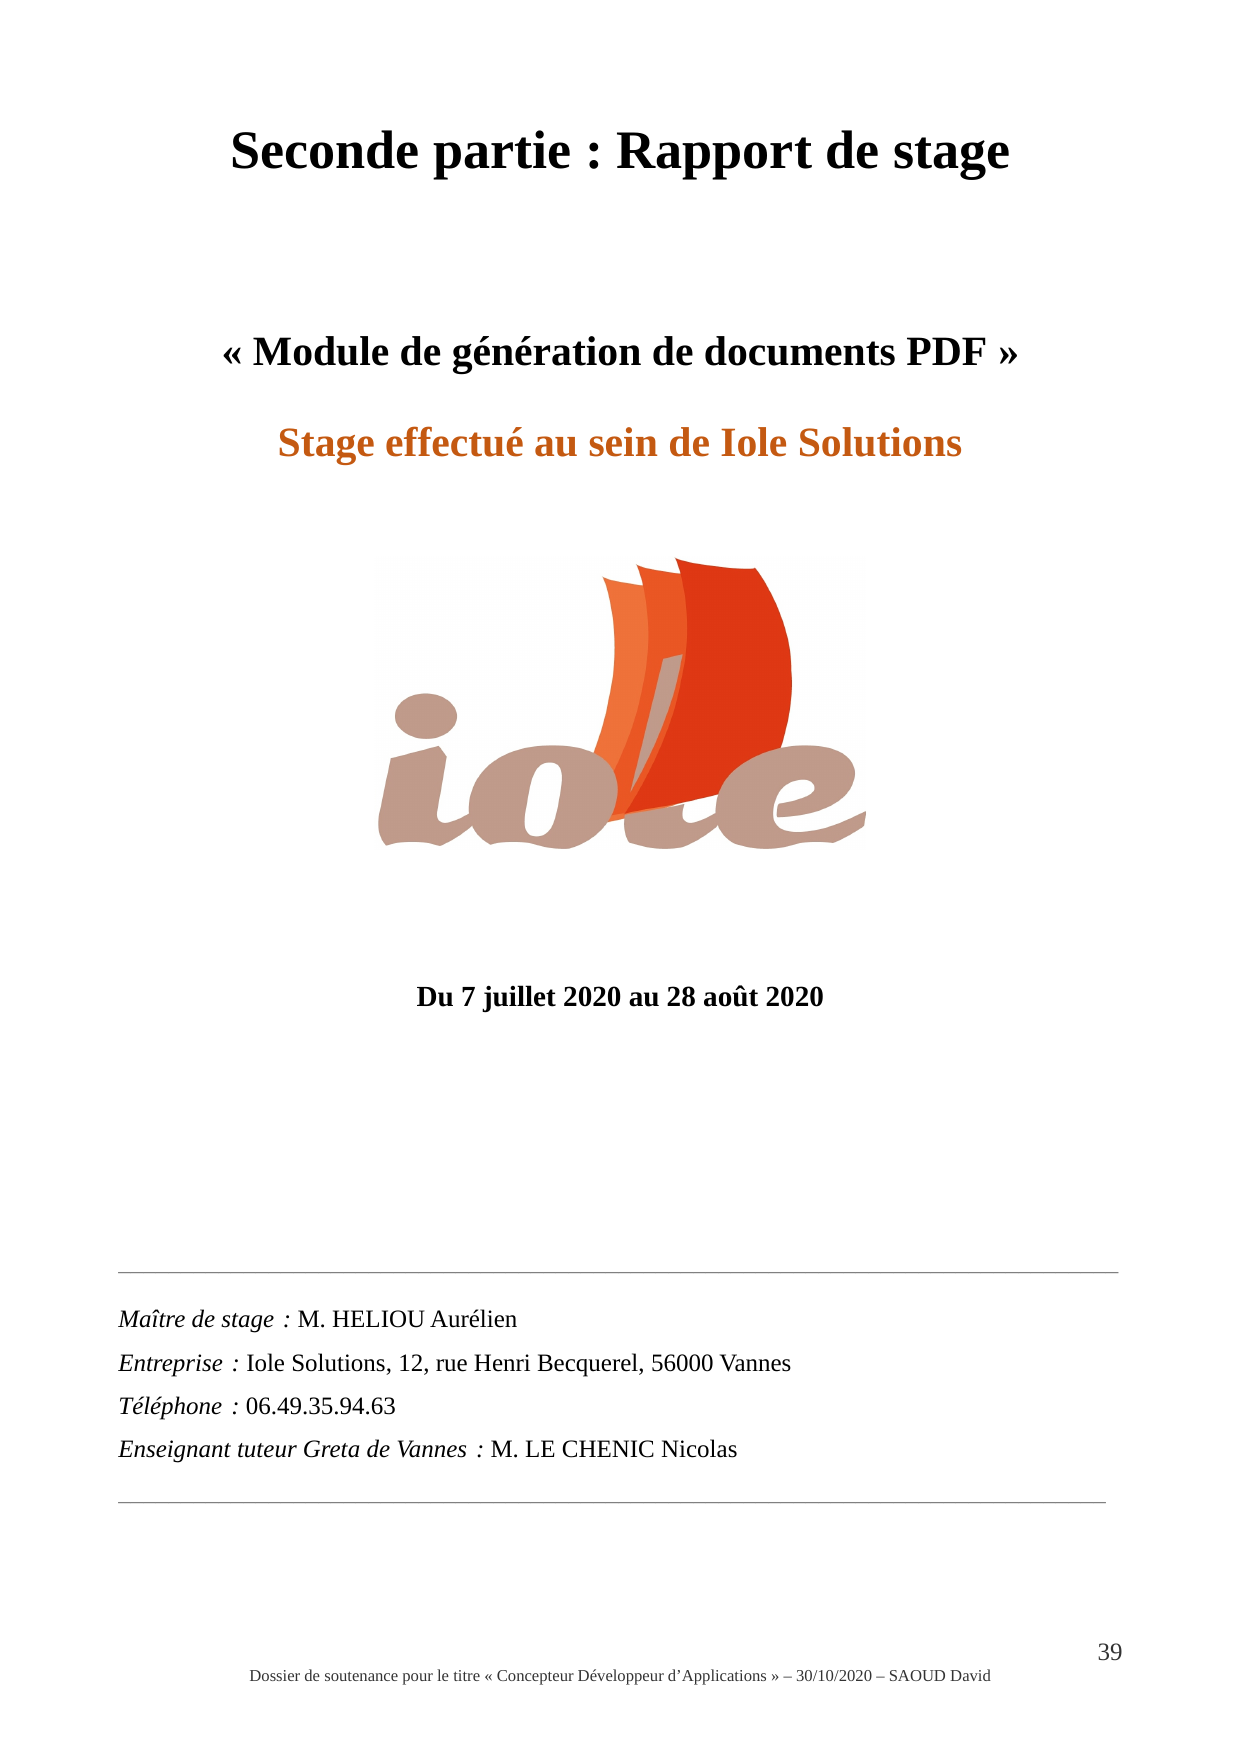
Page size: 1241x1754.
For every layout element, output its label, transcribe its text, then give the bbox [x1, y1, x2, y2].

picture [374, 556, 867, 850]
text Du 7 juillet 2020 au 28 août 2020 [118, 979, 1122, 1012]
text Stage effectué au sein de Iole Solutions [118, 418, 1122, 466]
text ________________________________________________________________________________ [118, 1247, 1122, 1276]
text « Module de génération de documents PDF » [118, 327, 1122, 375]
subtitle Seconde partie : Rapport de stage [118, 118, 1122, 180]
text Entreprise : Iole Solutions, 12, rue Henri Becquerel, 56000 Vannes [118, 1348, 1122, 1376]
text Téléphone : 06.49.35.94.63 [118, 1391, 1122, 1419]
text Maître de stage : M. HELIOU Aurélien [118, 1304, 1122, 1333]
text Enseignant tuteur Greta de Vannes : M. LE CHENIC Nicolas [118, 1434, 1122, 1463]
text _______________________________________________________________________________ [118, 1477, 1122, 1506]
